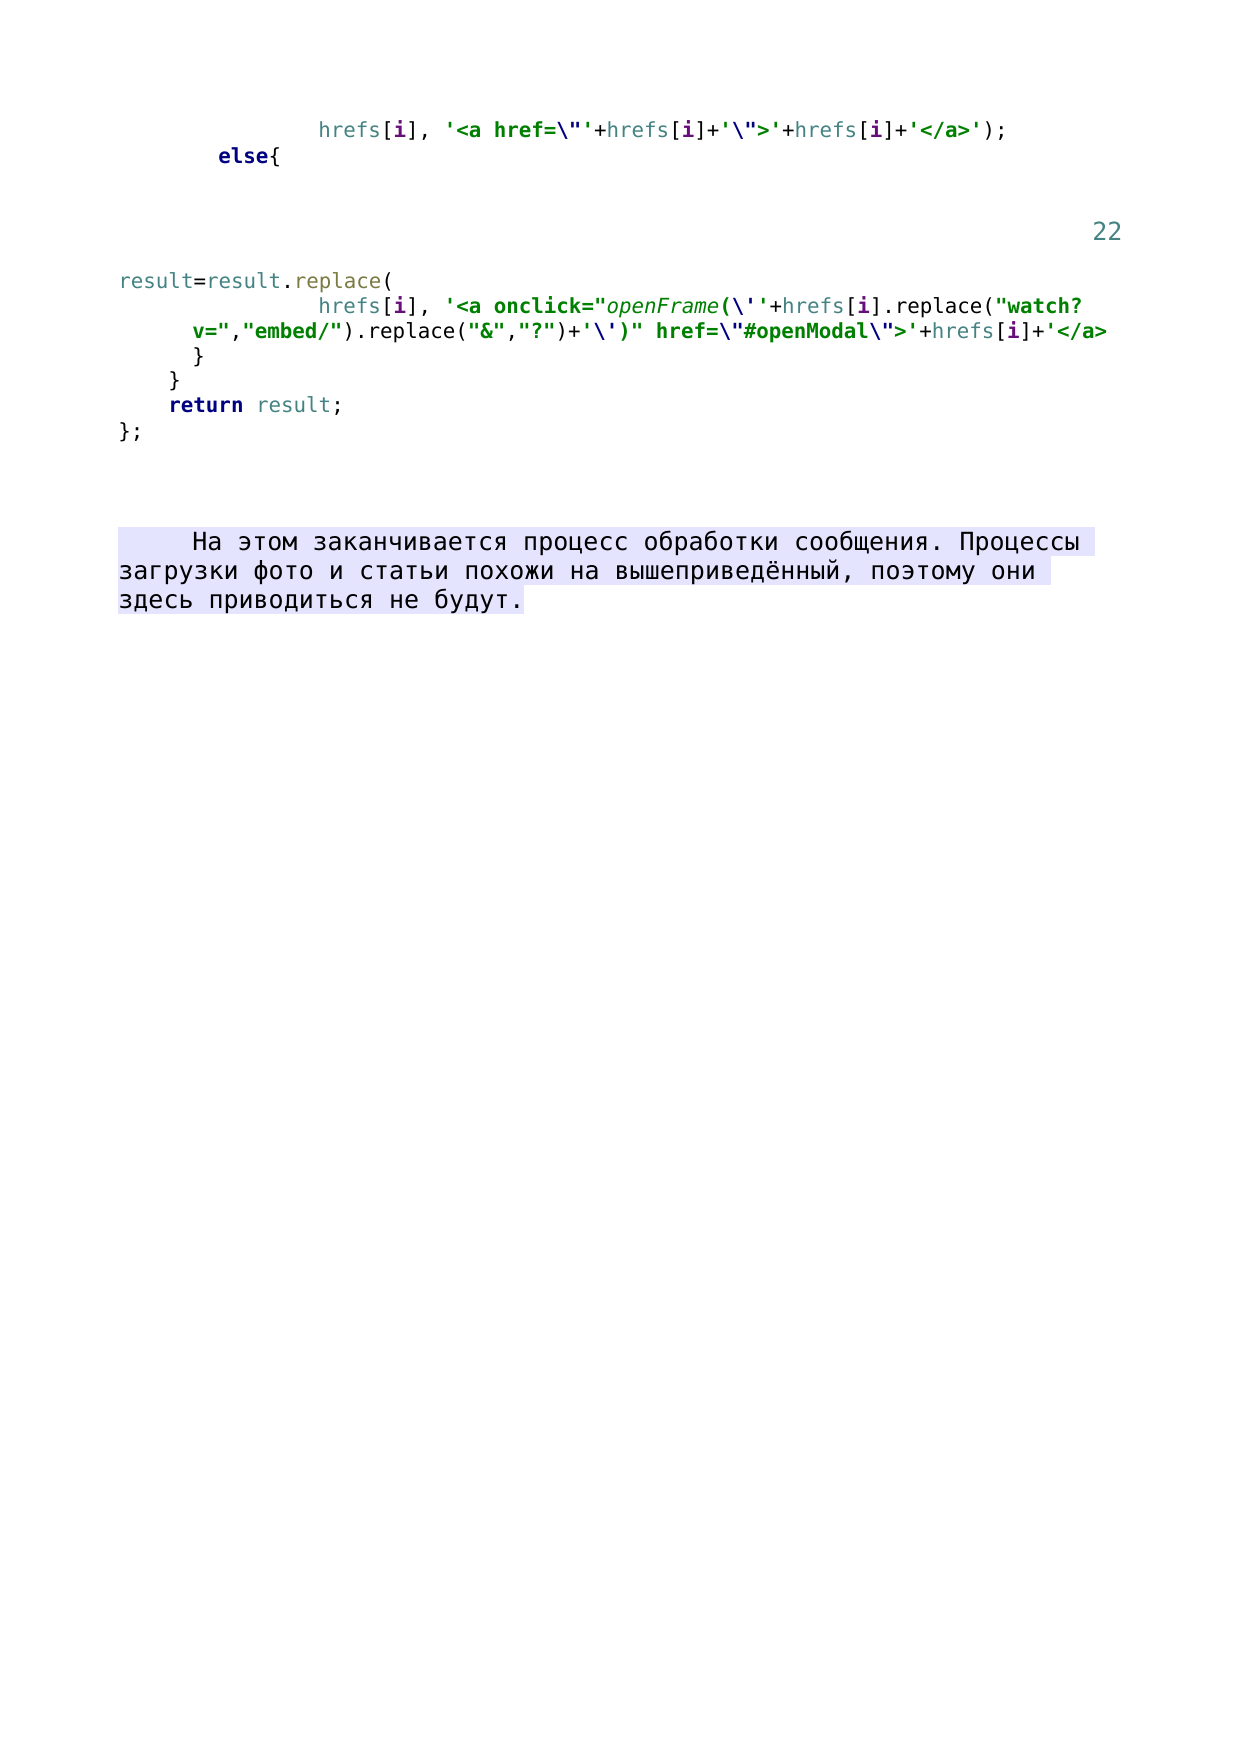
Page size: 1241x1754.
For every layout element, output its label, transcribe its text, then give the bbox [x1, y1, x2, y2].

text hrefs[i], '<a onclick="openFrame(\''+hrefs[i].replace("watch? v=","embed/").replace("&","?")+'\')" href=\"#openModal\">'+hrefs[i]+'</a> [118, 294, 1122, 344]
text hrefs[i], '<a href=\"'+hrefs[i]+'\">'+hrefs[i]+'</a>'); [118, 118, 1122, 144]
text return result; [118, 393, 1122, 419]
text }; [118, 419, 1122, 443]
text result=result.replace( [118, 269, 1122, 294]
text else{ [118, 144, 1122, 169]
text } [118, 344, 1122, 368]
text 21 [118, 217, 1122, 246]
text } [118, 368, 1122, 393]
text На этом заканчивается процесс обработки сообщения. Процессы загрузки фото и статьи похожи на вышеприведённый, поэтому они здесь приводиться не будут. [118, 527, 1122, 614]
